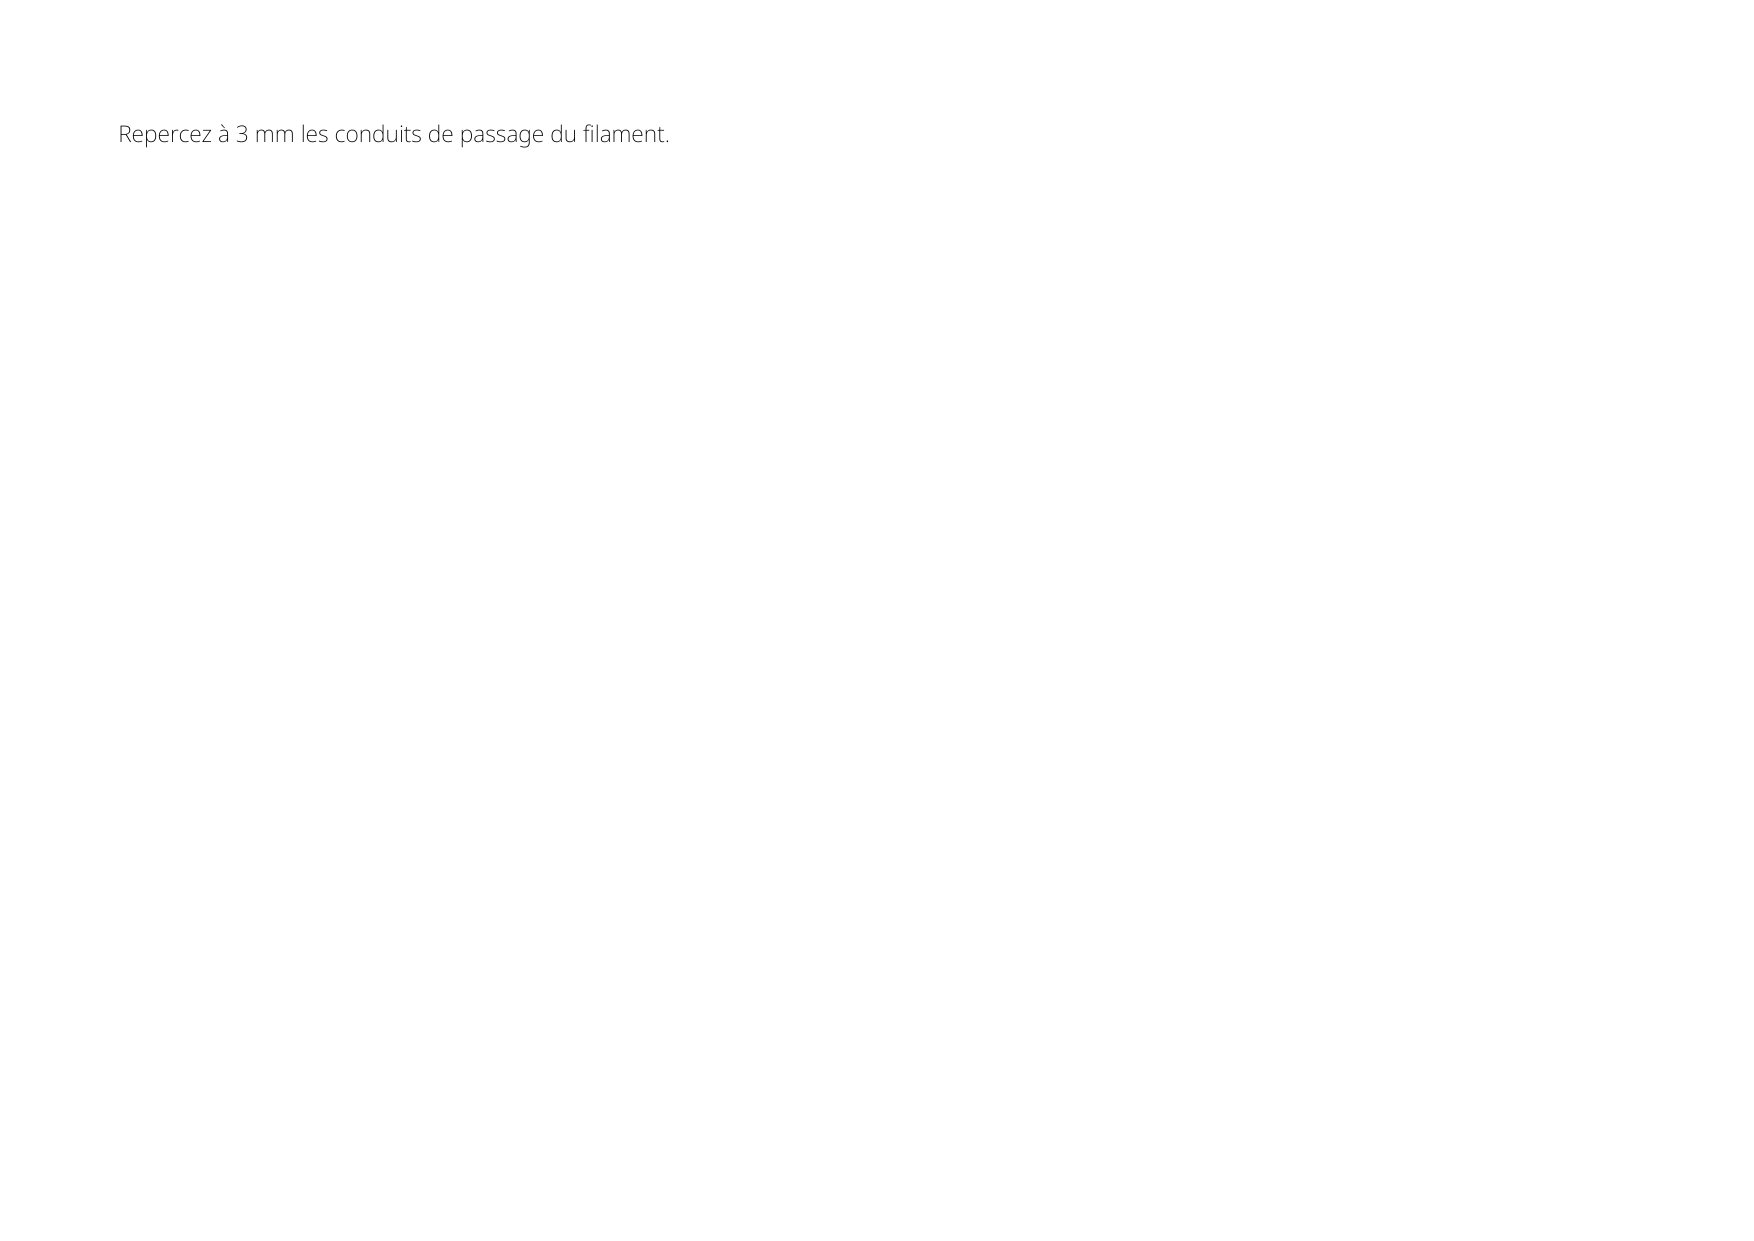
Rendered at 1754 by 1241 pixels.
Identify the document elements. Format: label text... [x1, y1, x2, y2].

text Repercez à 3 mm les conduits de passage du filament. [118, 118, 1636, 149]
